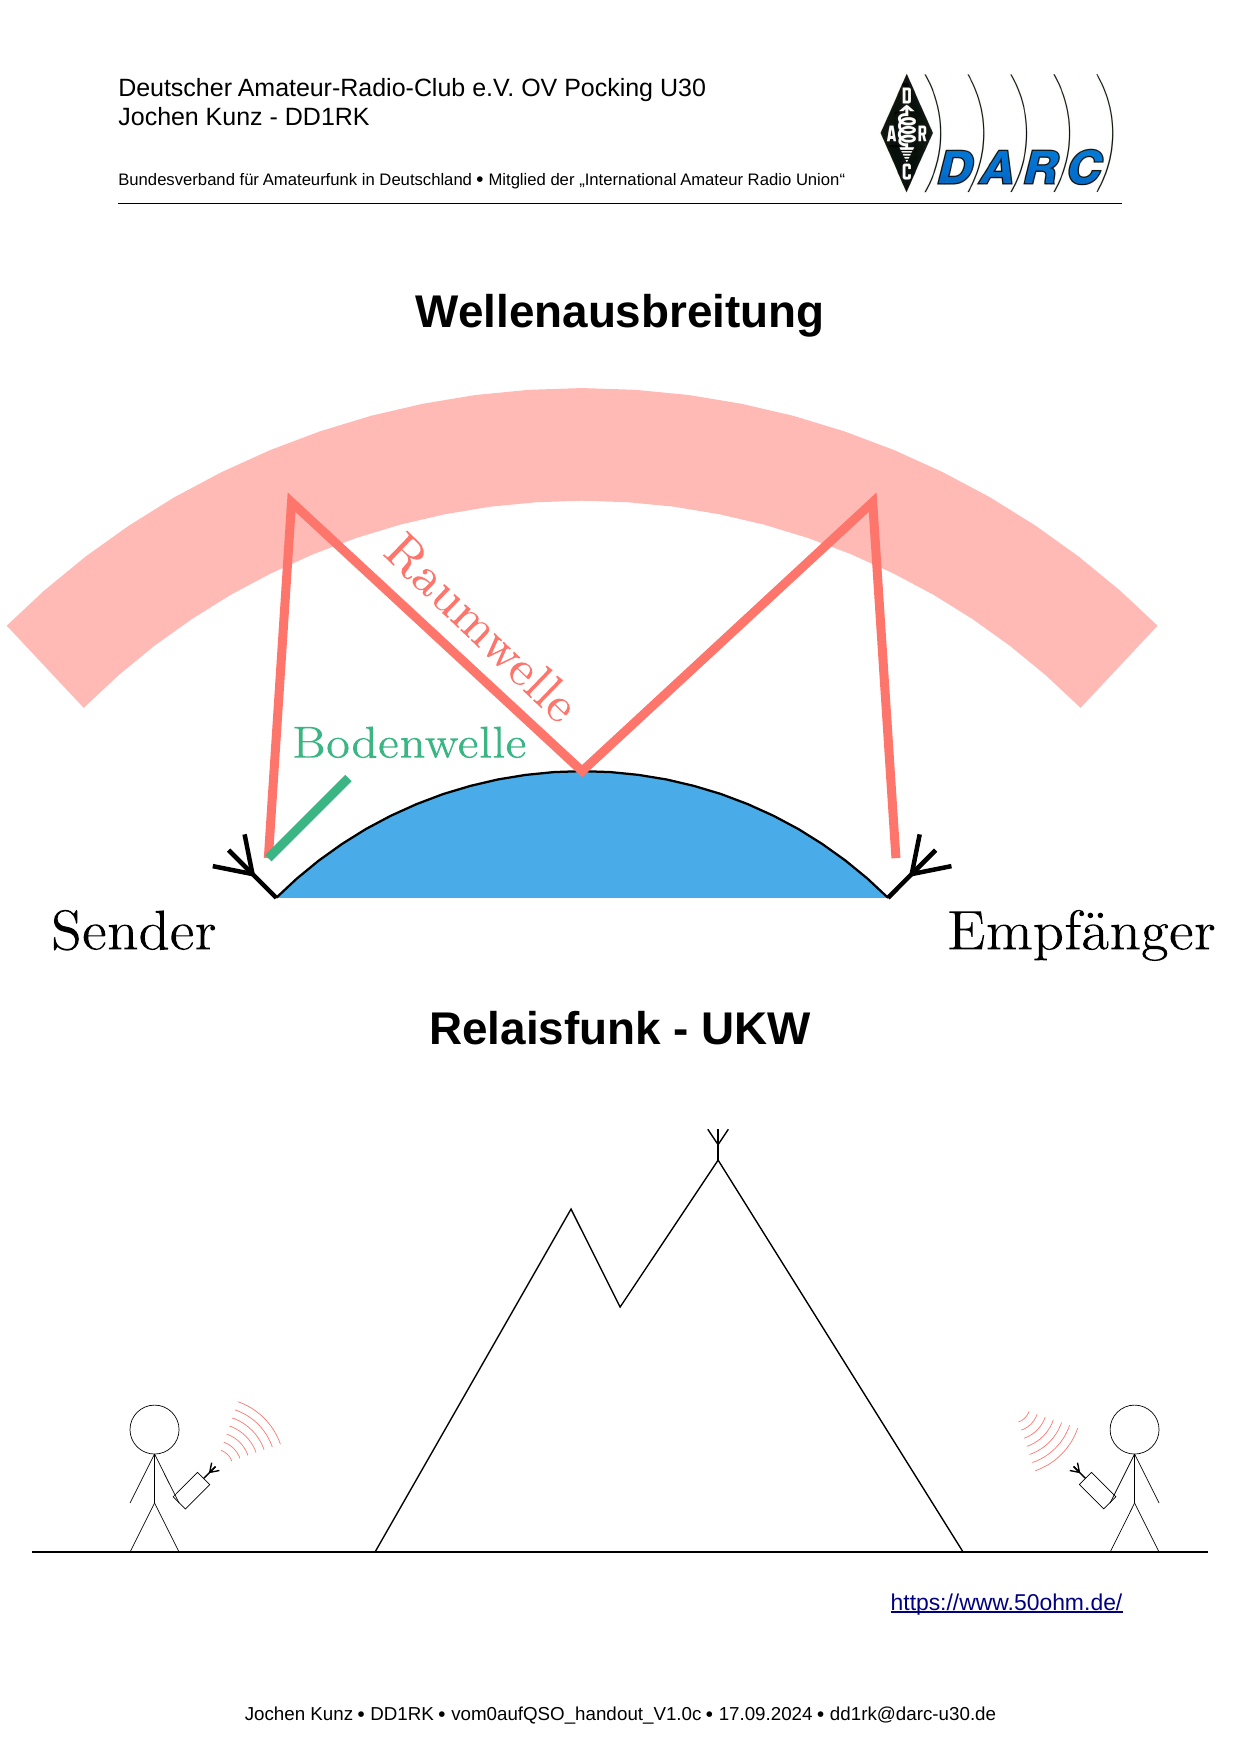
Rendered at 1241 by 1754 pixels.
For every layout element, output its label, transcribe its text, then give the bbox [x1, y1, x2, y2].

list https://www.50ohm.de/ [156, 1588, 1122, 1615]
text Relaisfunk - UKW [118, 1002, 1122, 1054]
text Wellenausbreitung [118, 284, 1122, 337]
picture [879, 71, 1115, 197]
